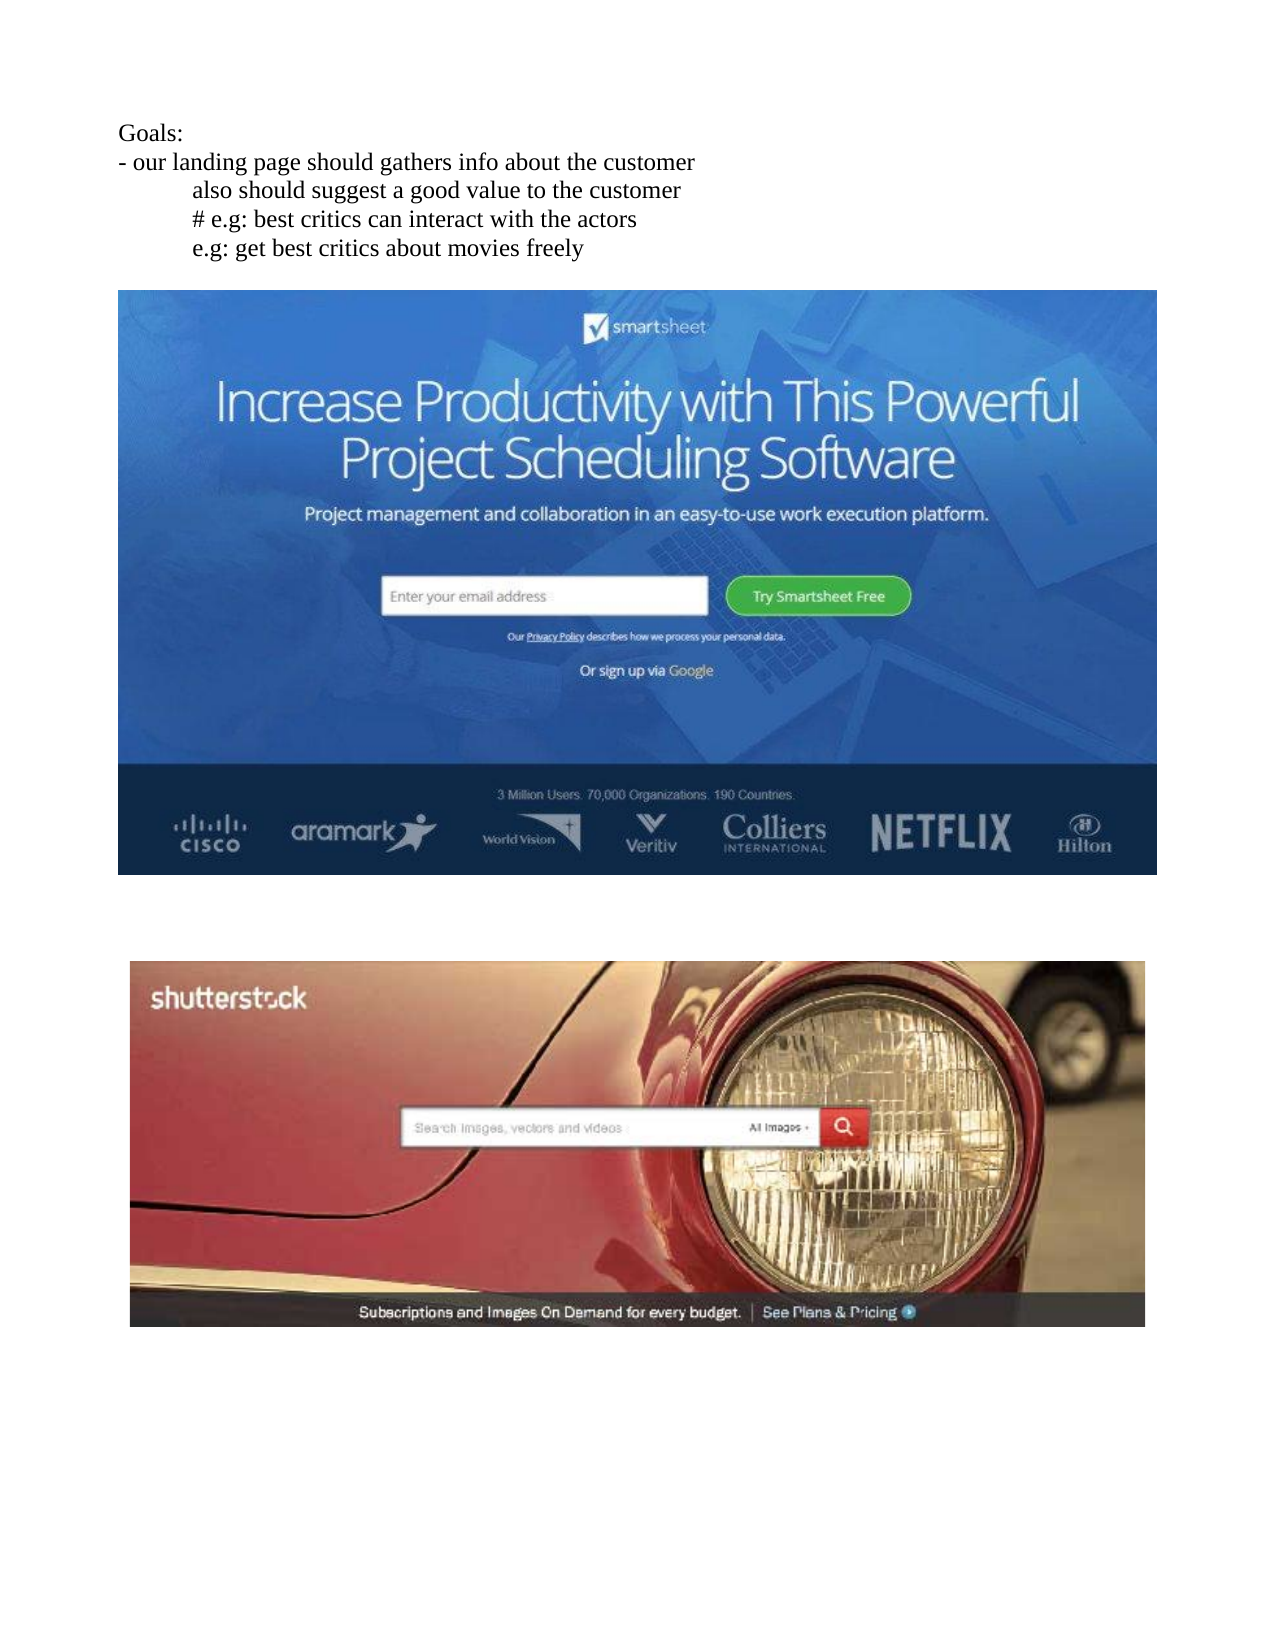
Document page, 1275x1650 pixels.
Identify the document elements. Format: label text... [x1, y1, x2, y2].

picture [129, 961, 1146, 1327]
text also should suggest a good value to the customer [118, 176, 1157, 204]
picture [118, 290, 1157, 875]
text Goals: [118, 118, 1157, 147]
text e.g: get best critics about movies freely [118, 233, 1157, 262]
text - our landing page should gathers info about the customer [118, 147, 1157, 176]
text # e.g: best critics can interact with the actors [118, 204, 1157, 233]
